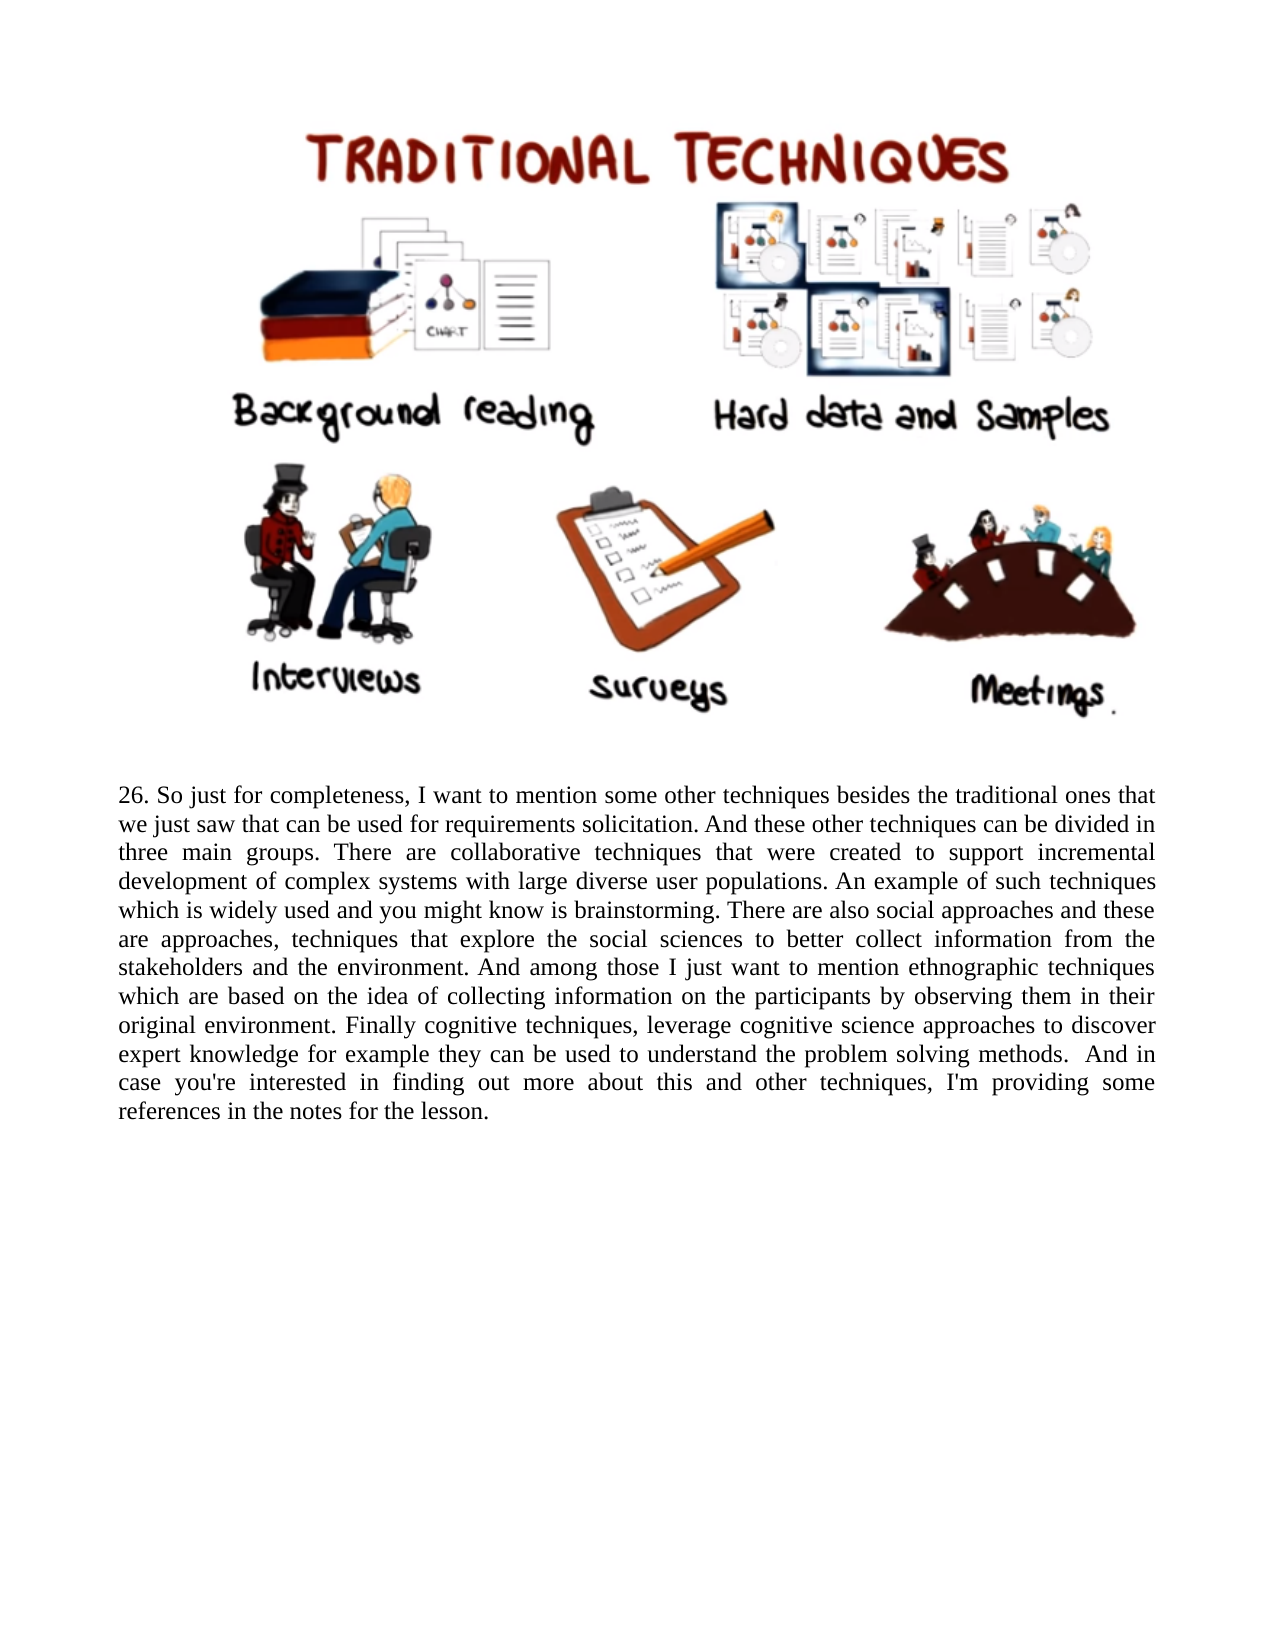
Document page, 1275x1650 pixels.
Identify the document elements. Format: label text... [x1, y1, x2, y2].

text 26. So just for completeness, I want to mention some other techniques besides the traditional ones that we just saw that can be used for requirements solicitation. And these other techniques can be divided in three main groups. There are collaborative techniques that were created to support incremental development of complex systems with large diverse user populations. An example of such techniques which is widely used and you might know is brainstorming. There are also social approaches and these are approaches, techniques that explore the social sciences to better collect information from the stakeholders and the environment. And among those I just want to mention ethnographic techniques which are based on the idea of collecting information on the participants by observing them in their original environment. Finally cognitive techniques, leverage cognitive science approaches to discover expert knowledge for example they can be used to understand the problem solving methods. And in case you're interested in finding out more about this and other techniques, I'm providing some references in the notes for the lesson. [118, 780, 1157, 1125]
picture [118, 118, 1157, 723]
